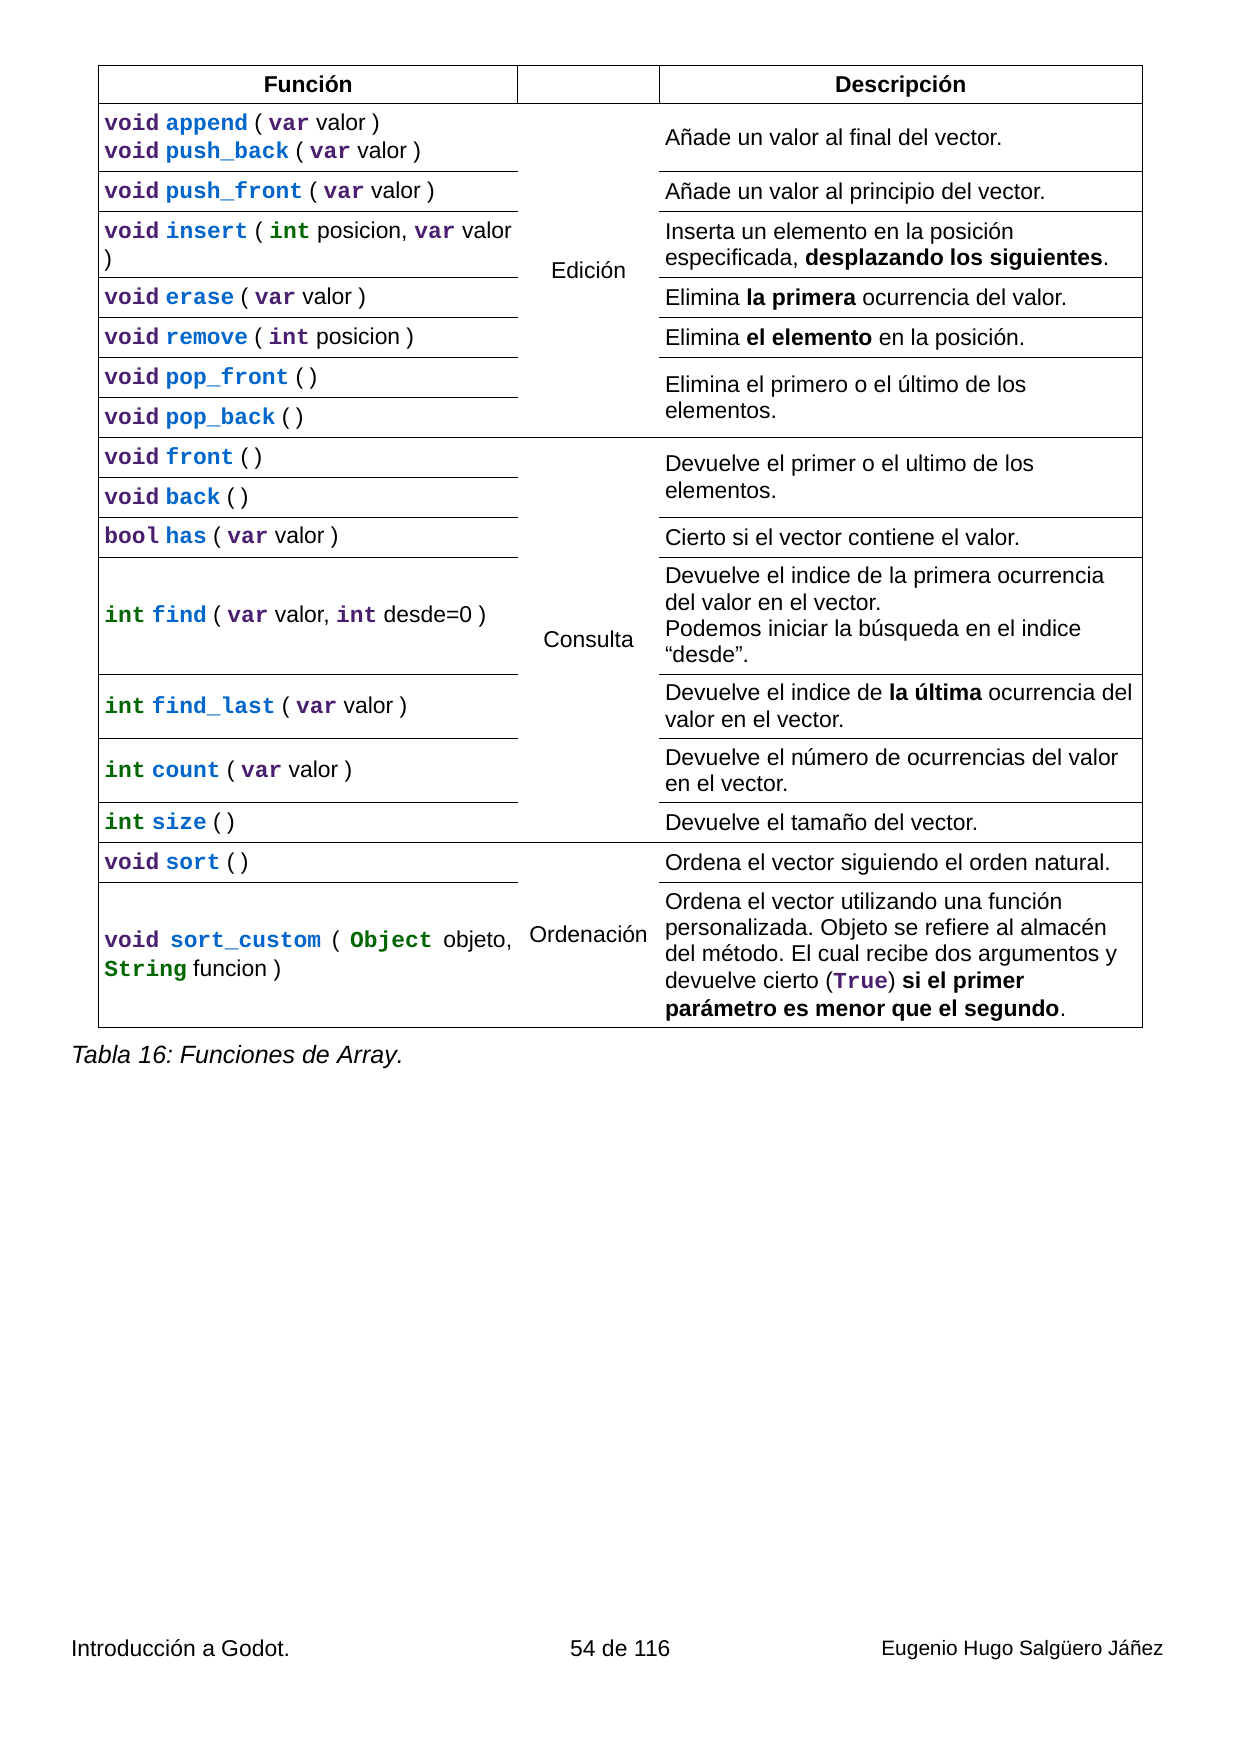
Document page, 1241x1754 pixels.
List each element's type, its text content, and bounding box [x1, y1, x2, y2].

table_cell Devuelve el primer o el ultimo de los elementos. [659, 438, 1142, 517]
table_cell int count ( var valor ) [99, 739, 517, 802]
table_cell void sort ( ) [99, 843, 517, 882]
table_cell Devuelve el indice de la última ocurrencia del valor en el vector. [659, 675, 1142, 738]
table_cell Edición [518, 104, 659, 437]
table_cell Inserta un elemento en la posición especificada, desplazando los siguientes. [659, 212, 1142, 277]
table_cell int size ( ) [99, 803, 517, 842]
table_cell void pop_back ( ) [99, 398, 517, 437]
table_cell Devuelve el tamaño del vector. [659, 803, 1142, 842]
table_cell Añade un valor al principio del vector. [659, 172, 1142, 211]
table_cell int find_last ( var valor ) [99, 675, 517, 738]
table_cell Ordena el vector utilizando una función personalizada. Objeto se refiere al almacén del método. El cual recibe dos argumentos y devuelve cierto (True) si el primer parámetro es menor que el segundo. [659, 883, 1142, 1027]
table_cell void push_front ( var valor ) [99, 172, 517, 211]
table_cell void remove ( int posicion ) [99, 318, 517, 357]
table_cell Cierto si el vector contiene el valor. [659, 518, 1142, 557]
table_cell Devuelve el indice de la primera ocurrencia del valor en el vector. Podemos iniciar la búsqueda en el indice “desde”. [659, 558, 1142, 673]
table_cell void append ( var valor ) void push_back ( var valor ) [99, 104, 517, 171]
table_cell void sort_custom ( Object objeto, String funcion ) [99, 883, 517, 1027]
table_cell Consulta [518, 438, 659, 842]
table_cell void front ( ) [99, 438, 517, 477]
table_cell Elimina la primera ocurrencia del valor. [659, 278, 1142, 317]
table_cell bool has ( var valor ) [99, 518, 517, 557]
table_cell void insert ( int posicion, var valor ) [99, 212, 517, 277]
table_cell void erase ( var valor ) [99, 278, 517, 317]
table_cell Ordena el vector siguiendo el orden natural. [659, 843, 1142, 882]
table_header Función [99, 66, 517, 103]
table_cell void pop_front ( ) [99, 358, 517, 397]
table_header Descripción [660, 66, 1142, 103]
table_cell Añade un valor al final del vector. [659, 104, 1142, 171]
table_cell Ordenación [518, 843, 659, 1027]
table_cell Elimina el primero o el último de los elementos. [659, 358, 1142, 437]
table_cell void back ( ) [99, 478, 517, 517]
table_cell Elimina el elemento en la posición. [659, 318, 1142, 357]
table_header [518, 66, 659, 103]
table_cell Devuelve el número de ocurrencias del valor en el vector. [659, 739, 1142, 802]
text Tabla 16: Funciones de Array. [71, 1040, 1169, 1068]
table_cell int find ( var valor, int desde=0 ) [99, 558, 517, 673]
